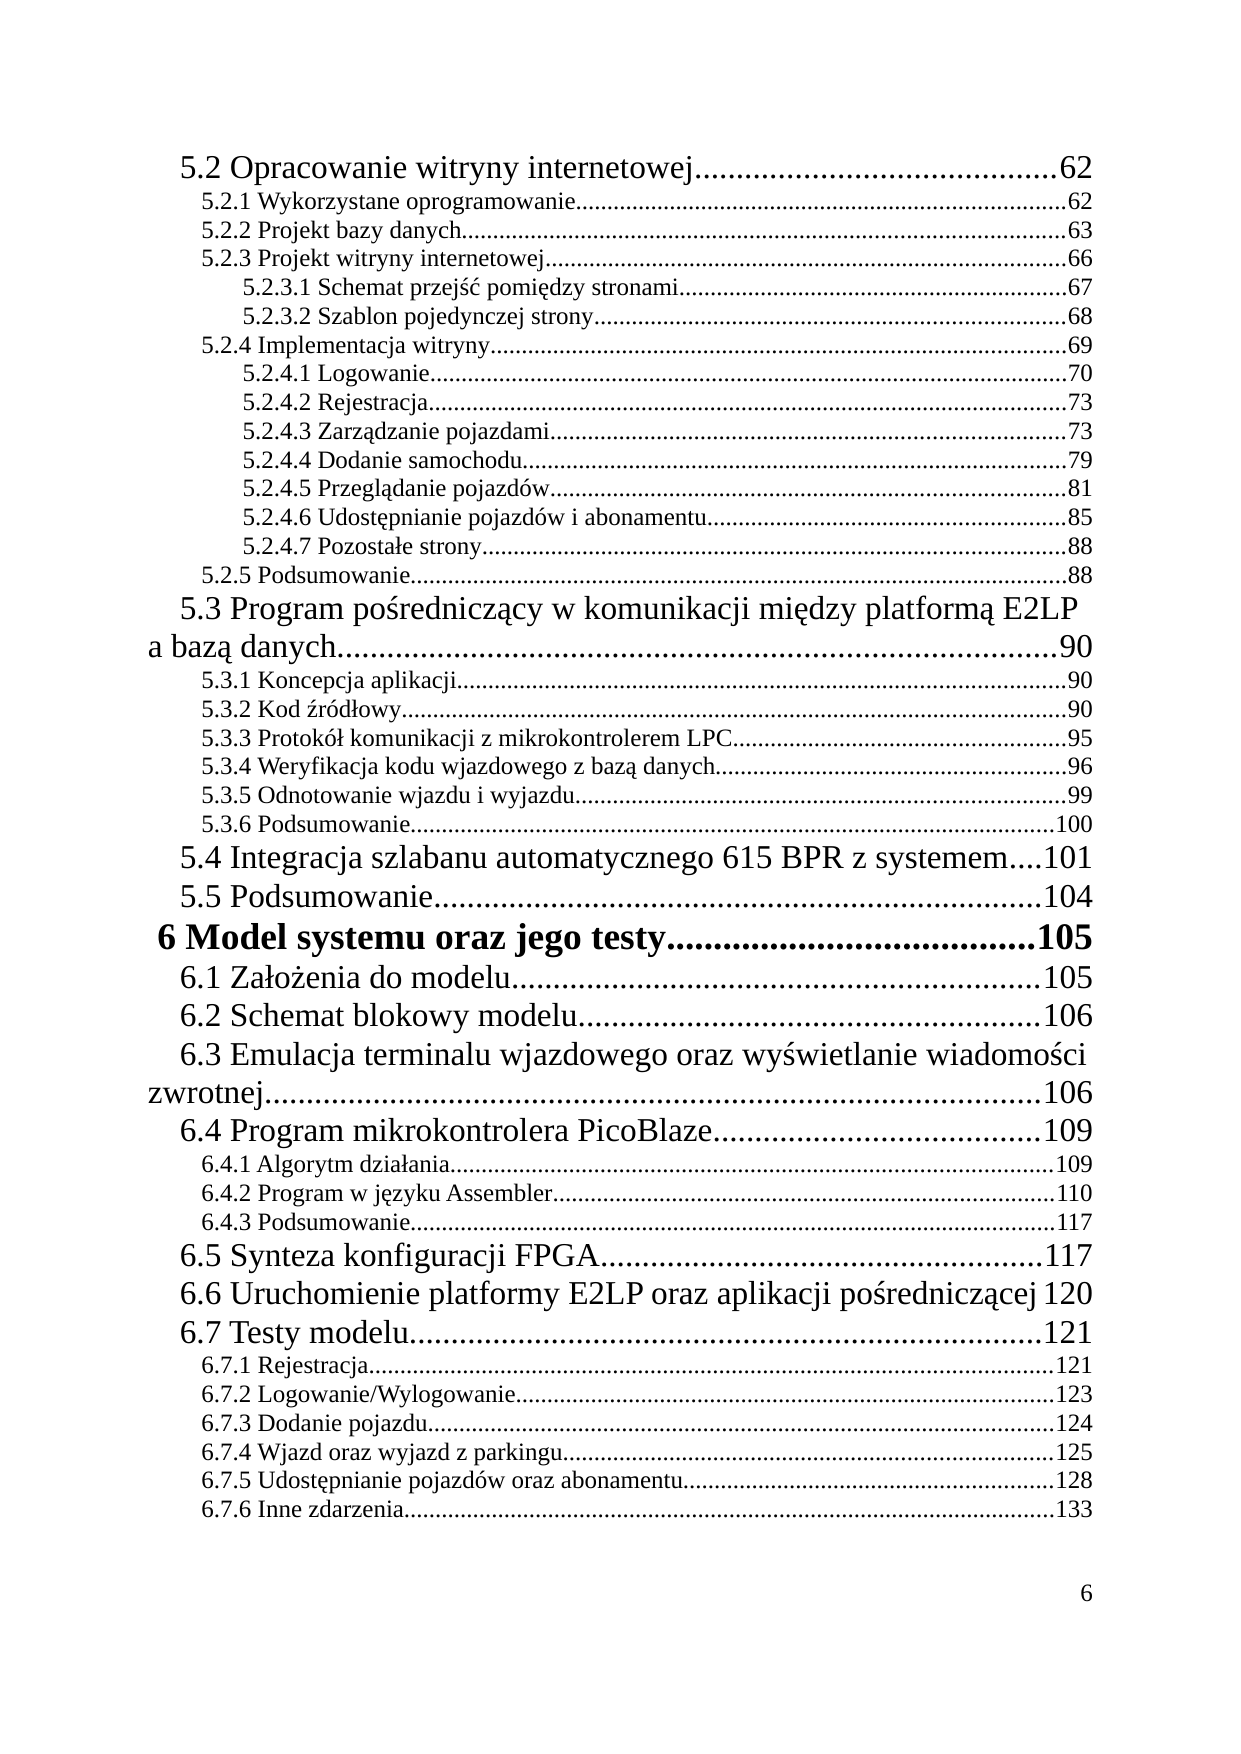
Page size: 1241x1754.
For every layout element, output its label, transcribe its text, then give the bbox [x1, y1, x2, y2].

text 6.3 Emulacja terminalu wjazdowego oraz wyświetlanie wiadomości zwrotnej 106 [148, 1034, 1093, 1111]
text 6.4.1 Algorytm działania 109 [148, 1149, 1093, 1178]
text 5.2.4.7 Pozostałe strony 88 [236, 531, 1093, 560]
text 5.3.4 Weryfikacja kodu wjazdowego z bazą danych 96 [148, 751, 1093, 780]
text 5.2.5 Podsumowanie 88 [148, 560, 1093, 588]
text 5.3.5 Odnotowanie wjazdu i wyjazdu 99 [148, 780, 1093, 809]
text 6.7.3 Dodanie pojazdu 124 [148, 1408, 1093, 1437]
text 6.4.2 Program w języku Assembler 110 [148, 1178, 1093, 1207]
text 6.7.6 Inne zdarzenia 133 [148, 1494, 1093, 1523]
text 6.7.5 Udostępnianie pojazdów oraz abonamentu 128 [148, 1465, 1093, 1494]
text 6.7 Testy modelu 121 [148, 1312, 1093, 1350]
text 5.4 Integracja szlabanu automatycznego 615 BPR z systemem 101 [148, 838, 1093, 876]
text 6.5 Synteza konfiguracji FPGA 117 [148, 1235, 1093, 1274]
text 6.7.4 Wjazd oraz wyjazd z parkingu 125 [148, 1437, 1093, 1465]
text 6.4.3 Podsumowanie 117 [148, 1207, 1093, 1235]
text 6.2 Schemat blokowy modelu 106 [148, 996, 1093, 1034]
text 5.2.4 Implementacja witryny 69 [148, 330, 1093, 358]
text 5.2.4.4 Dodanie samochodu 79 [236, 445, 1093, 473]
text 5.2.4.1 Logowanie 70 [236, 358, 1093, 387]
text 5.2 Opracowanie witryny internetowej 62 [148, 148, 1093, 186]
text 6.4 Program mikrokontrolera PicoBlaze 109 [148, 1111, 1093, 1149]
text 5.2.4.6 Udostępnianie pojazdów i abonamentu 85 [236, 502, 1093, 531]
text 5.3 Program pośredniczący w komunikacji między platformą E2LP a bazą danych 90 [148, 588, 1093, 665]
text 5.2.3.2 Szablon pojedynczej strony 68 [236, 301, 1093, 330]
text 6.7.1 Rejestracja 121 [148, 1350, 1093, 1379]
text 5.2.4.2 Rejestracja 73 [236, 387, 1093, 416]
text 6.6 Uruchomienie platformy E2LP oraz aplikacji pośredniczącej 120 [148, 1274, 1093, 1312]
text 5.3.2 Kod źródłowy 90 [148, 694, 1093, 723]
text 5.5 Podsumowanie 104 [148, 876, 1093, 914]
text 5.2.1 Wykorzystane oprogramowanie 62 [148, 186, 1093, 215]
text 5.2.3.1 Schemat przejść pomiędzy stronami 67 [236, 272, 1093, 301]
text 5.3.1 Koncepcja aplikacji 90 [148, 665, 1093, 694]
text 5.2.3 Projekt witryny internetowej 66 [148, 243, 1093, 272]
text 6.7.2 Logowanie/Wylogowanie 123 [148, 1379, 1093, 1408]
text 5.2.2 Projekt bazy danych 63 [148, 215, 1093, 243]
text 5.3.6 Podsumowanie 100 [148, 809, 1093, 838]
text 6.1 Założenia do modelu 105 [148, 957, 1093, 996]
text 5.2.4.3 Zarządzanie pojazdami 73 [236, 416, 1093, 445]
text 6 Model systemu oraz jego testy 105 [148, 914, 1093, 957]
text 5.3.3 Protokół komunikacji z mikrokontrolerem LPC 95 [148, 723, 1093, 751]
text 5.2.4.5 Przeglądanie pojazdów 81 [236, 473, 1093, 502]
